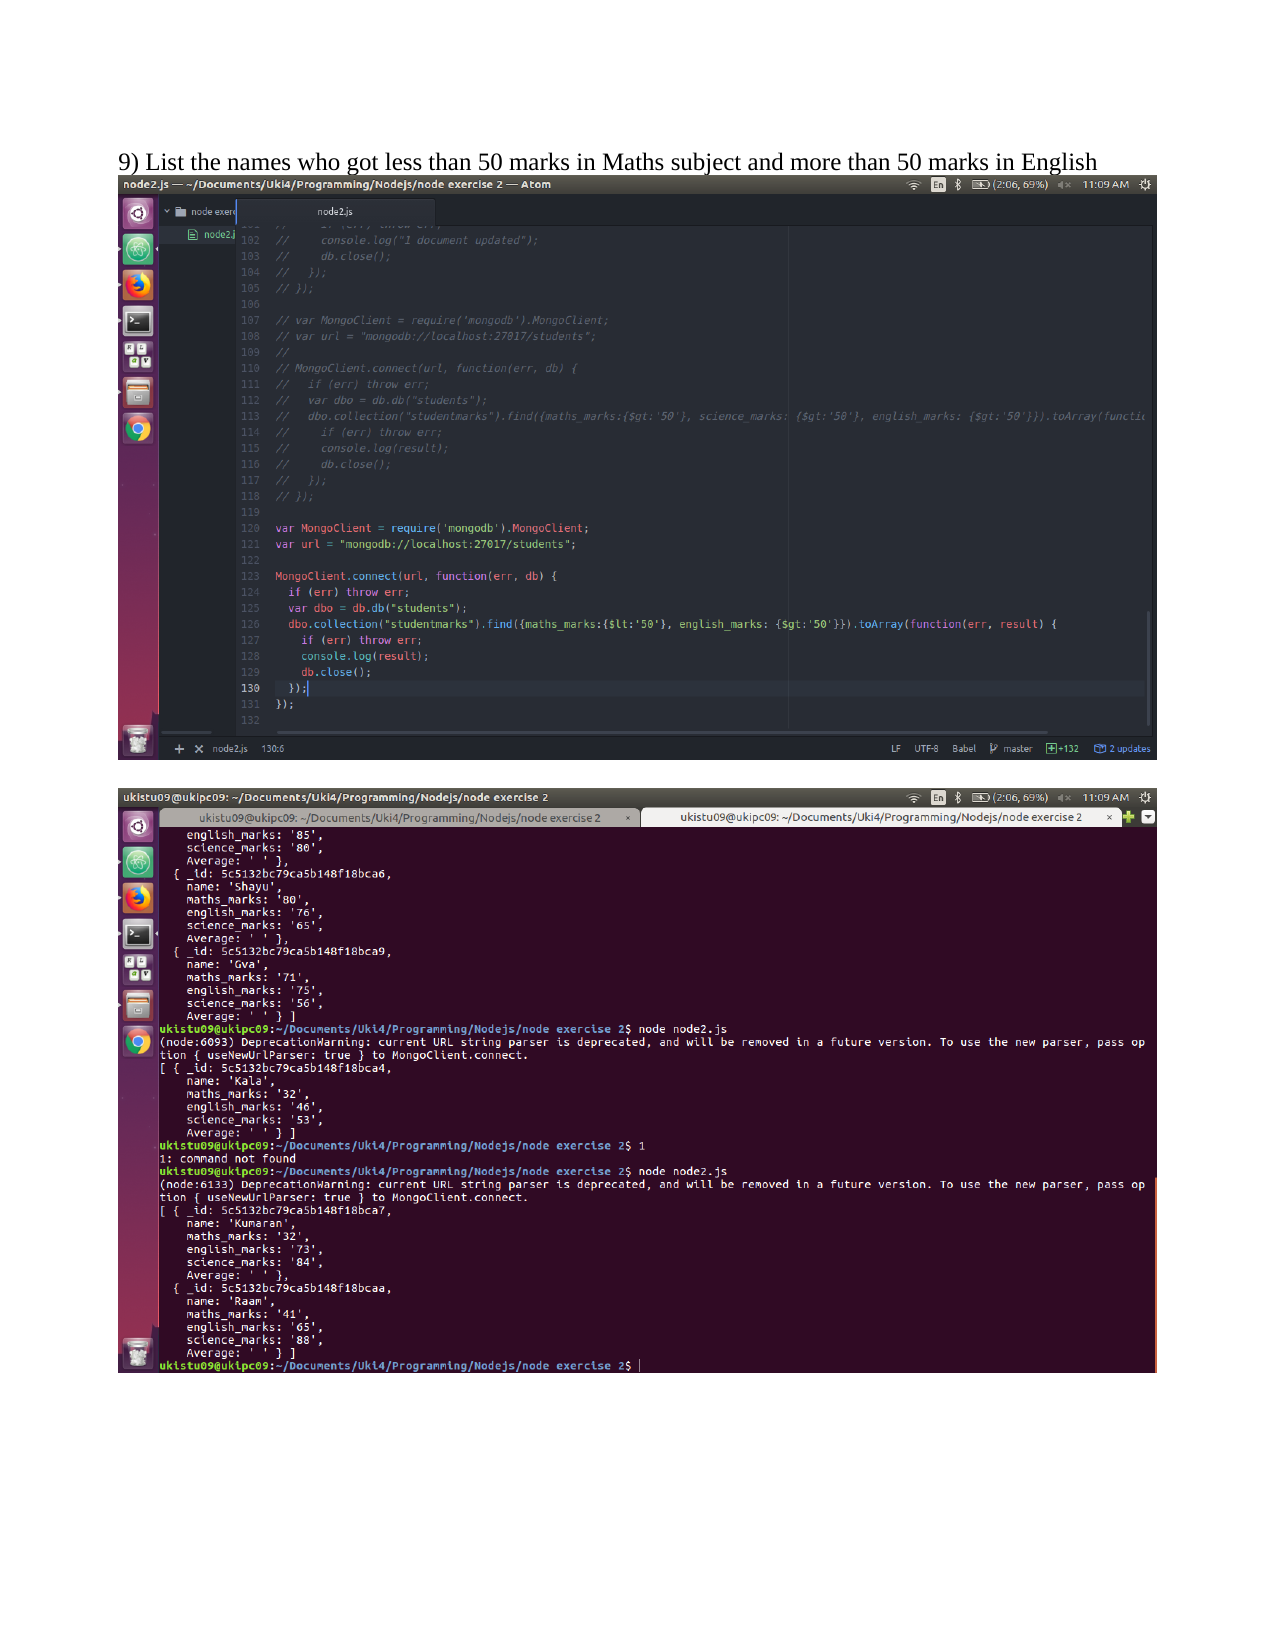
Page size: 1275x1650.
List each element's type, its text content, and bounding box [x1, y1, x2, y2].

text 9) List the names who got less than 50 marks in Maths subject and more than 50 marks in English [118, 147, 1157, 175]
picture [118, 788, 1157, 1373]
picture [118, 175, 1157, 760]
